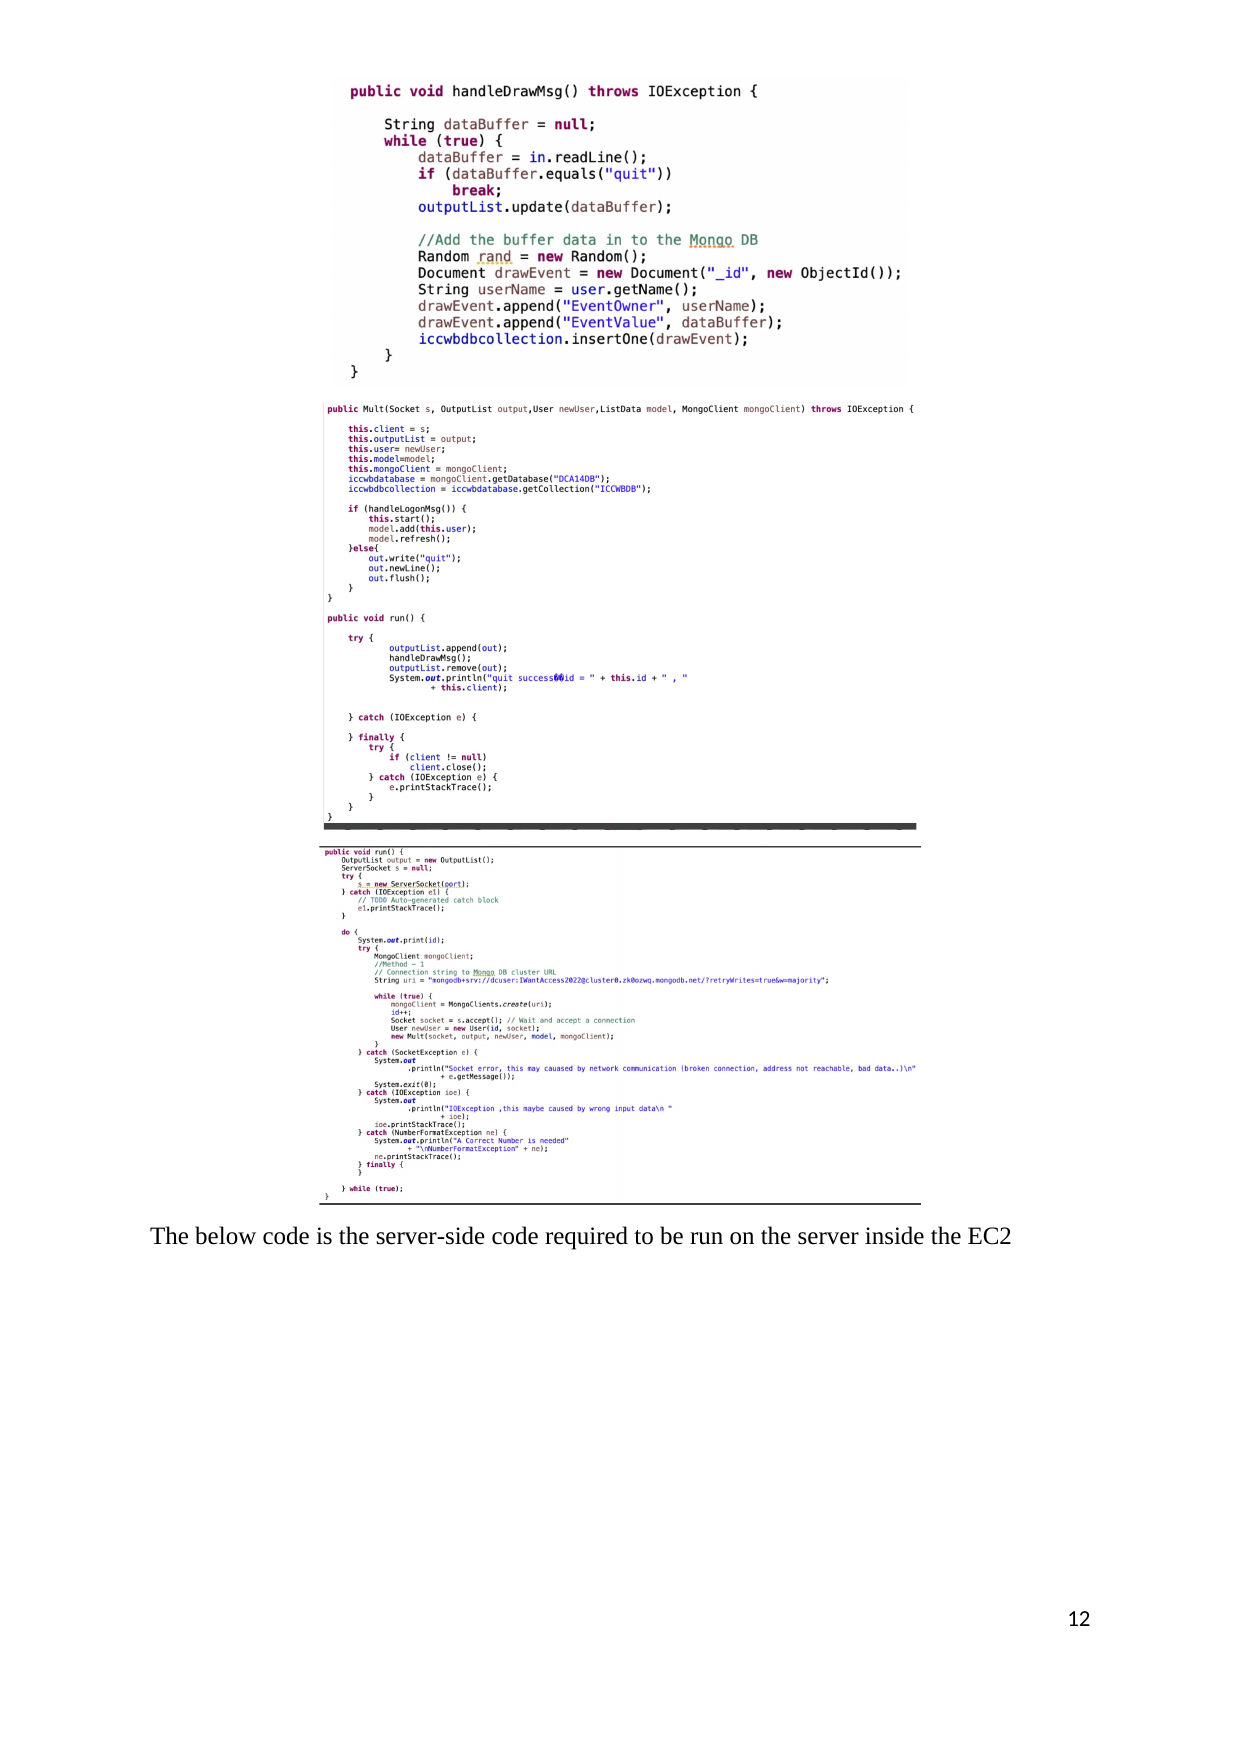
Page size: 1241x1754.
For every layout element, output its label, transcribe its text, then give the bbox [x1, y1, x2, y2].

text The below code is the server-side code required to be run on the server inside the EC2 [150, 1221, 1090, 1250]
